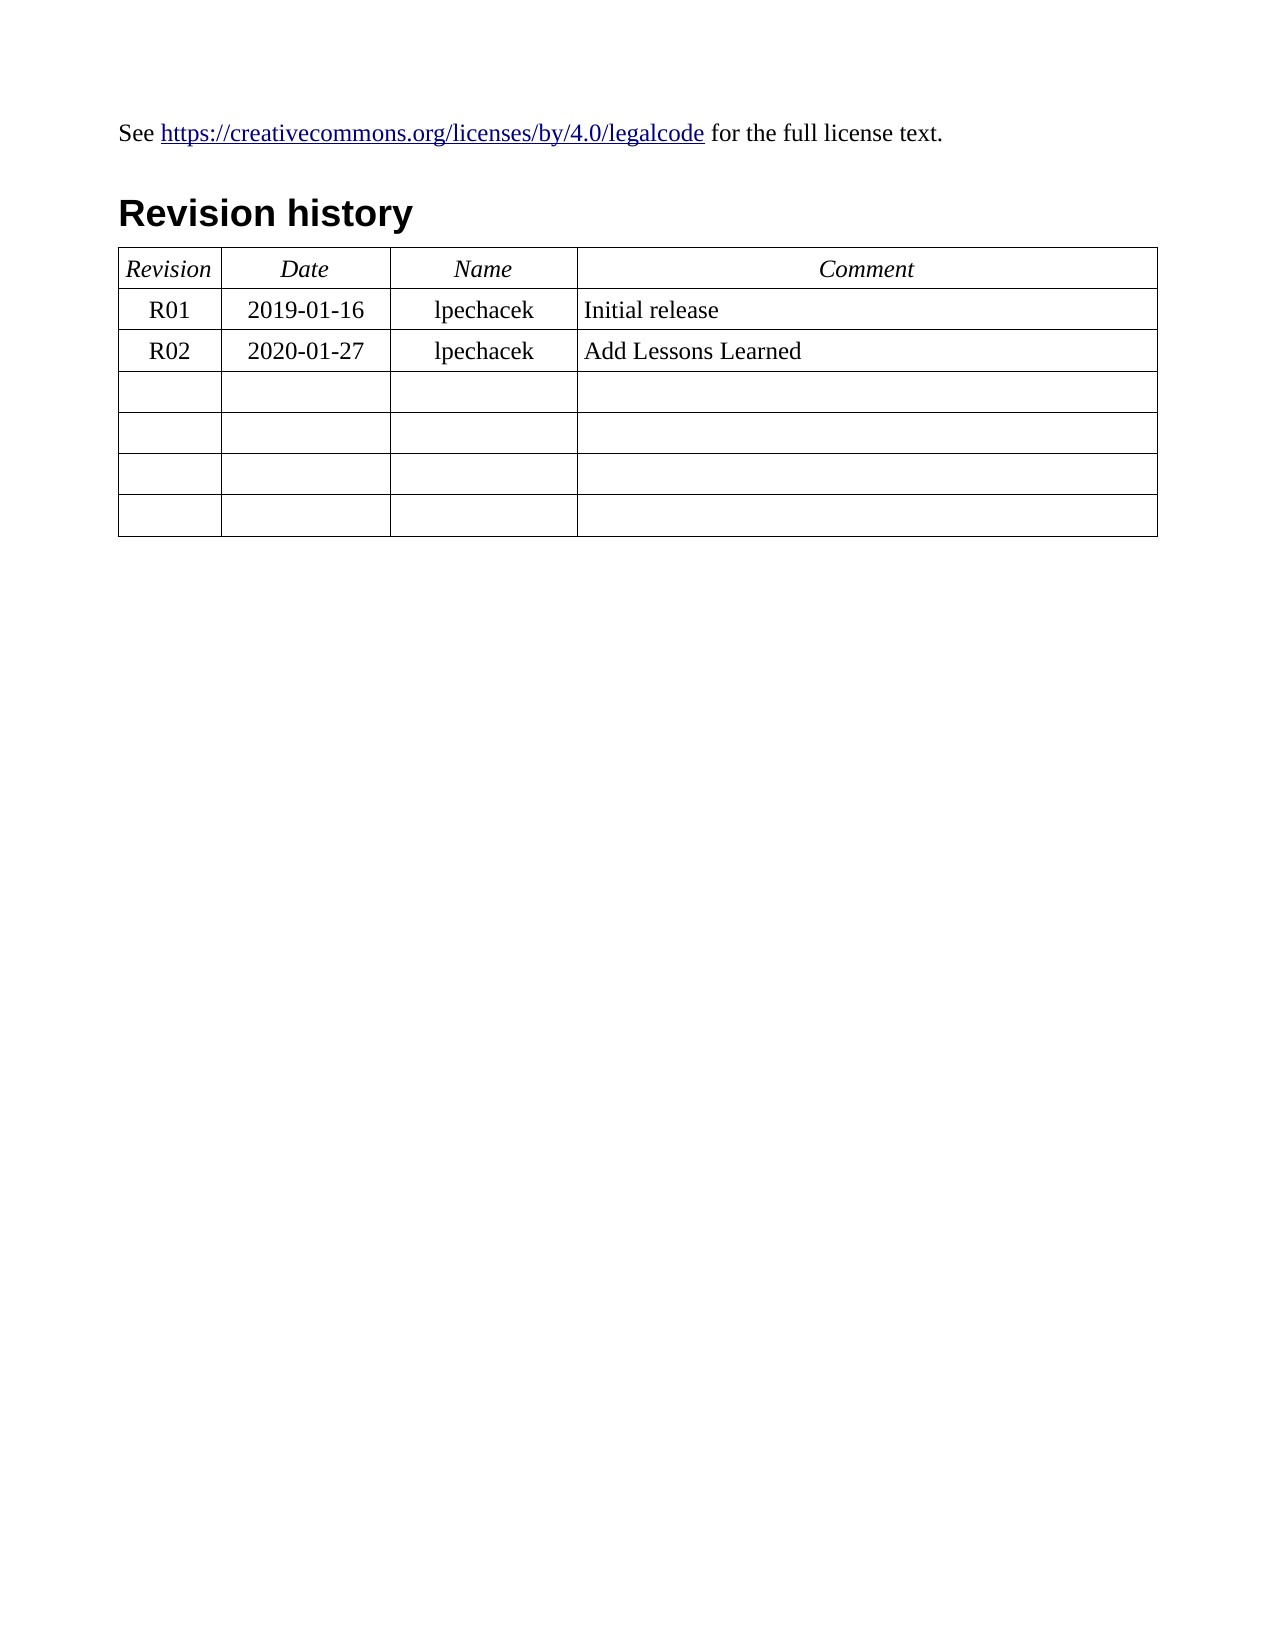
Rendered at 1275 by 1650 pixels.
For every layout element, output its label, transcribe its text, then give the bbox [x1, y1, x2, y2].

table_cell [119, 413, 221, 453]
table_cell 2019-01-16 [222, 289, 390, 329]
subtitle Revision history [118, 191, 1157, 234]
table_cell [578, 413, 1157, 453]
table_cell [222, 413, 390, 453]
table_header Date [222, 248, 390, 288]
table_cell [391, 413, 577, 453]
table_cell [119, 495, 221, 536]
table_header Revision [119, 248, 221, 288]
table_cell [119, 454, 221, 494]
table_cell lpechacek [391, 330, 577, 371]
table_cell R01 [119, 289, 221, 329]
table_cell [119, 372, 221, 412]
table_cell [578, 454, 1157, 494]
text See https://creativecommons.org/licenses/by/4.0/legalcode for the full license text. [118, 118, 1157, 147]
table_cell Initial release [578, 289, 1157, 329]
table_cell [222, 372, 390, 412]
table_header Name [391, 248, 577, 288]
table_cell [391, 372, 577, 412]
table_header Comment [578, 248, 1157, 288]
table_cell [578, 372, 1157, 412]
table_cell [391, 454, 577, 494]
table_cell 2020-01-27 [222, 330, 390, 371]
table_cell lpechacek [391, 289, 577, 329]
table_cell [222, 454, 390, 494]
table_cell [391, 495, 577, 536]
table_cell R02 [119, 330, 221, 371]
table_cell [222, 495, 390, 536]
table_cell [578, 495, 1157, 536]
table_cell Add Lessons Learned [578, 330, 1157, 371]
